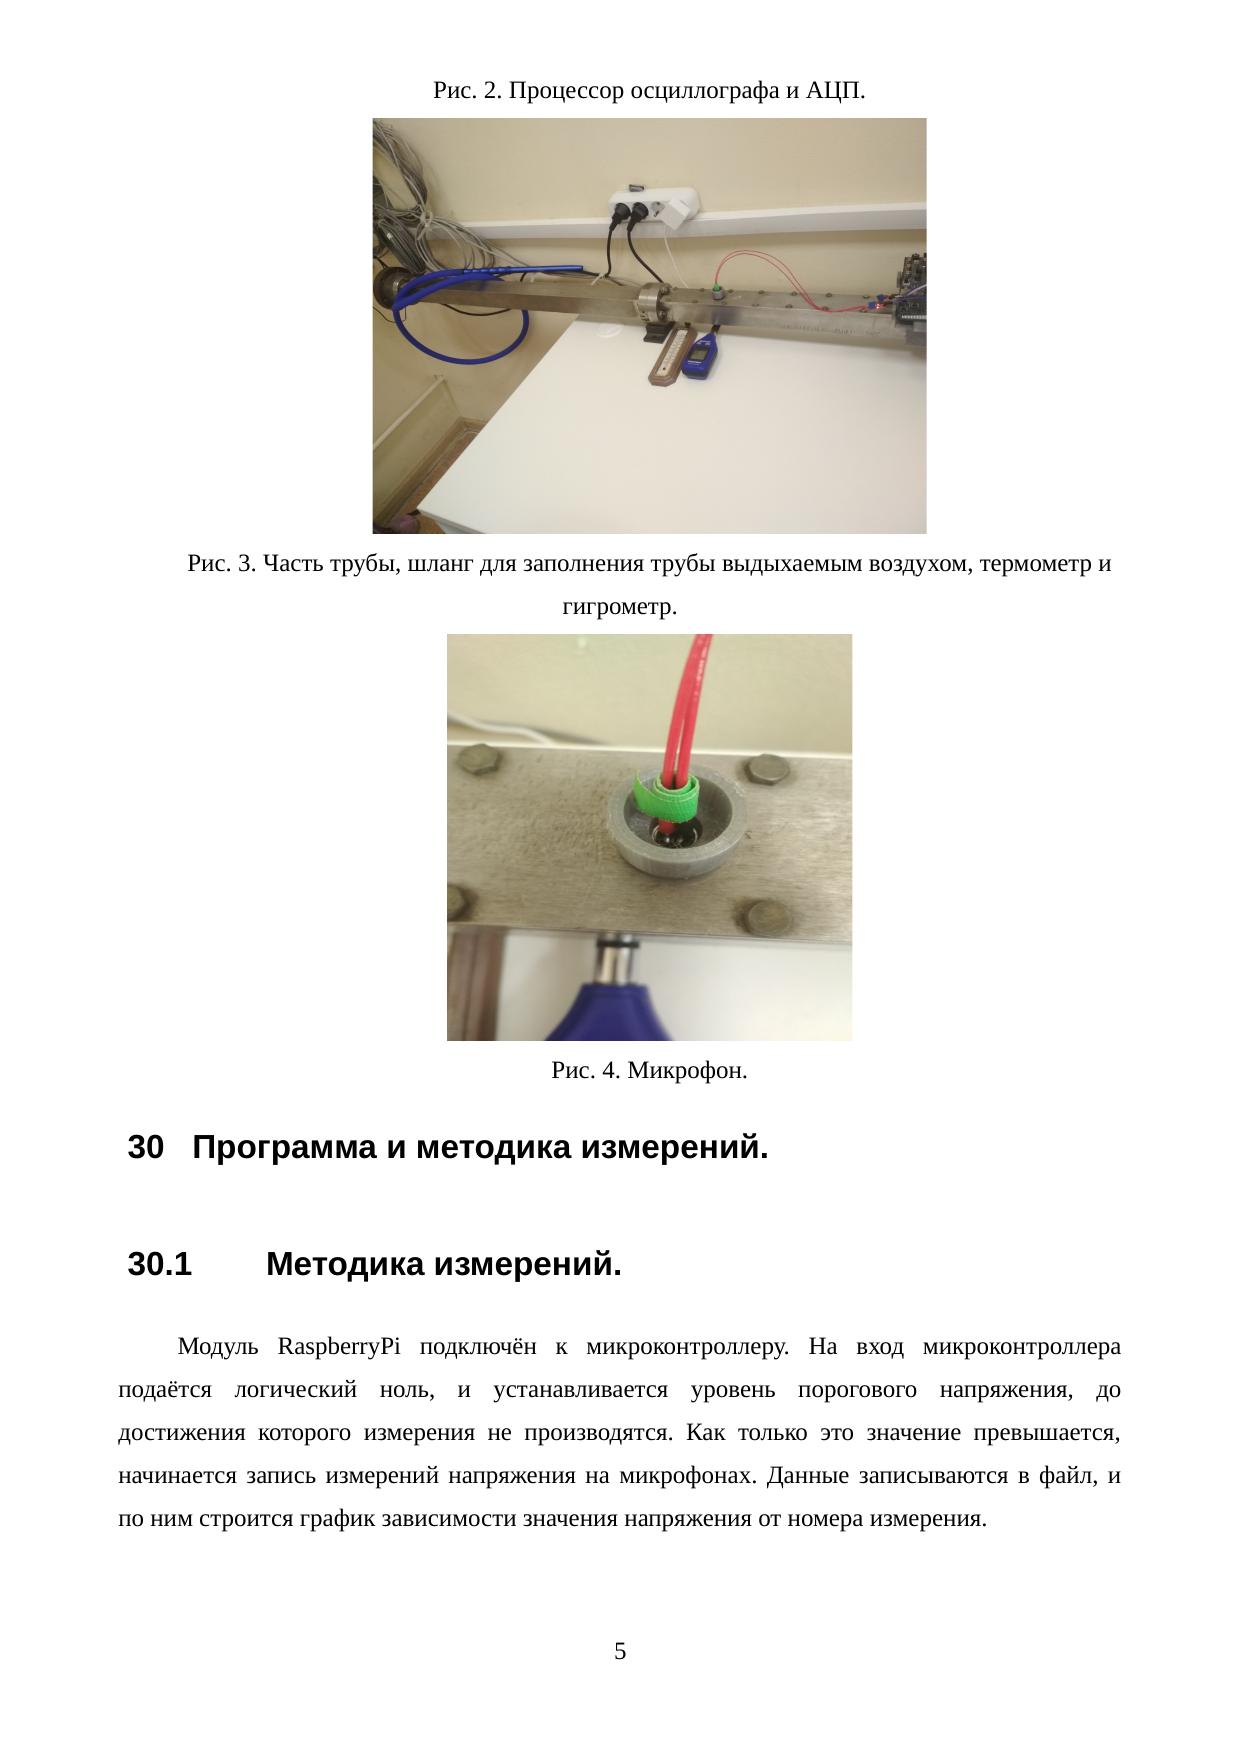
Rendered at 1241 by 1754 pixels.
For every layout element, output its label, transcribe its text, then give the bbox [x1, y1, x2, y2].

text Модуль RaspberryPi подключён к микроконтроллеру. На вход микроконтроллера подаётся логический ноль, и устанавливается уровень порогового напряжения, до достижения которого измерения не производятся. Как только это значение превышается, начинается запись измерений напряжения на микрофонах. Данные записываются в файл, и по ним строится график зависимости значения напряжения от номера измерения. [118, 1331, 1122, 1532]
subtitle Программа и методика измерений. [118, 1127, 1122, 1166]
subtitle Методика измерений. [118, 1244, 1122, 1282]
text Рис. 2. Процессор осциллографа и АЦП. [118, 75, 1122, 104]
text Рис. 3. Часть трубы, шланг для заполнения трубы выдыхаемым воздухом, термометр и гигрометр. [118, 548, 1122, 620]
text Рис. 4. Микрофон. [118, 1055, 1122, 1083]
